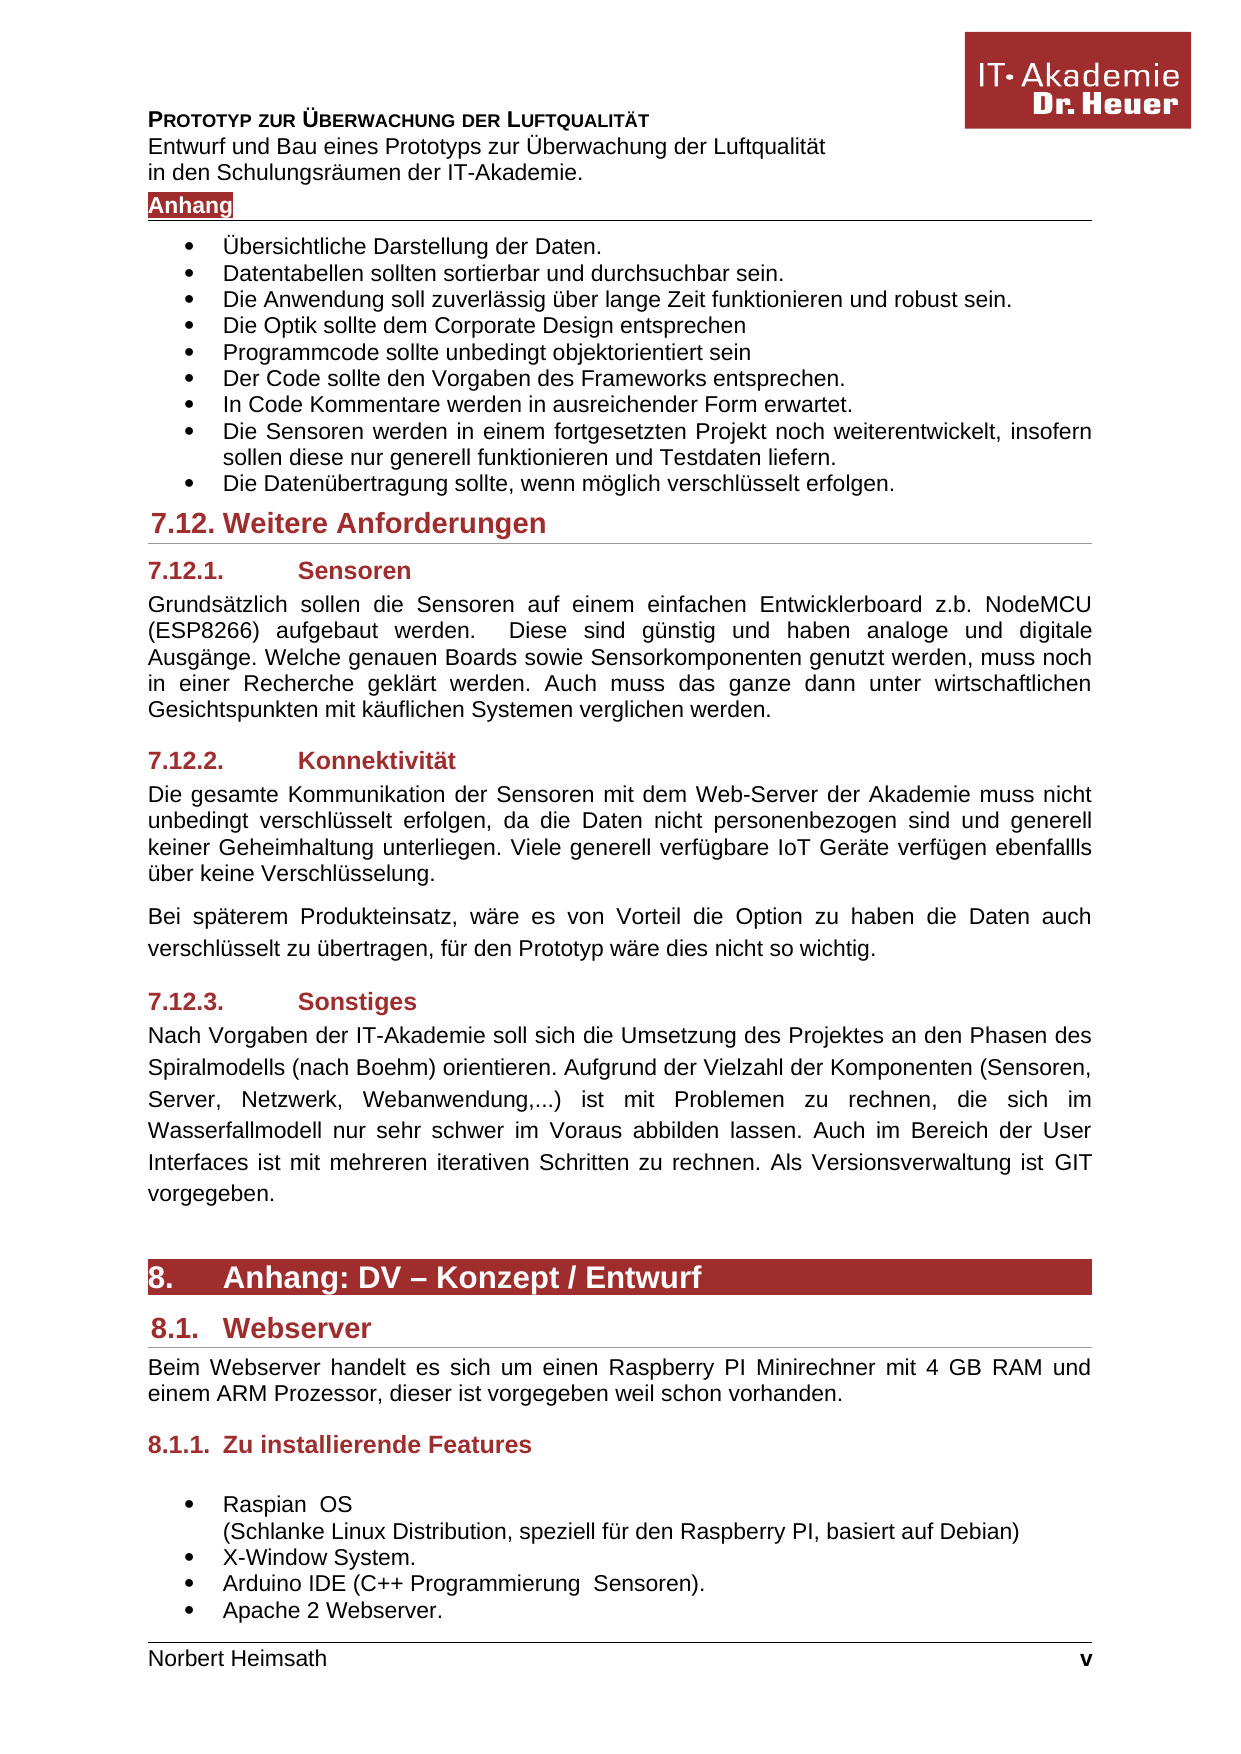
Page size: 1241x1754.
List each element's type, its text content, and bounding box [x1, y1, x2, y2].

text Nach Vorgaben der IT-Akademie soll sich die Umsetzung des Projektes an den Phasen des Spiralmodells (nach Boehm) orientieren. Aufgrund der Vielzahl der Komponenten (Sensoren, Server, Netzwerk, Webanwendung,...) ist mit Problemen zu rechnen, die sich im Wasserfallmodell nur sehr schwer im Voraus abbilden lassen. Auch im Bereich der User Interfaces ist mit mehreren iterativen Schritten zu rechnen. Als Versionsverwaltung ist GIT vorgegeben. [148, 1022, 1092, 1207]
list X-Window System. [185, 1544, 1092, 1570]
subtitle Weitere Anforderungen [148, 503, 1092, 543]
list Apache 2 Webserver. [185, 1597, 1092, 1623]
text Grundsätzlich sollen die Sensoren auf einem einfachen Entwicklerboard z.b. NodeMCU (ESP8266) aufgebaut werden. Diese sind günstig und haben analoge und digitale Ausgänge. Welche genauen Boards sowie Sensorkomponenten genutzt werden, muss noch in einer Recherche geklärt werden. Auch muss das ganze dann unter wirtschaftlichen Gesichtspunkten mit käuflichen Systemen verglichen werden. [148, 591, 1092, 723]
subtitle Sensoren [148, 556, 1092, 584]
list Die Optik sollte dem Corporate Design entsprechen [185, 312, 1092, 339]
text Bei späterem Produkteinsatz, wäre es von Vorteil die Option zu haben die Daten auch verschlüsselt zu übertragen, für den Prototyp wäre dies nicht so wichtig. [148, 903, 1092, 961]
list Arduino IDE (C++ Programmierung Sensoren). [185, 1570, 1092, 1597]
list Die Datenübertragung sollte, wenn möglich verschlüsselt erfolgen. [185, 470, 1092, 497]
subtitle Anhang: DV – Konzept / Entwurf [148, 1259, 1092, 1295]
list In Code Kommentare werden in ausreichender Form erwartet. [185, 391, 1092, 418]
list Datentabellen sollten sortierbar und durchsuchbar sein. [185, 259, 1092, 286]
subtitle Webserver [148, 1308, 1092, 1347]
list Die Anwendung soll zuverlässig über lange Zeit funktionieren und robust sein. [185, 286, 1092, 312]
list Übersichtliche Darstellung der Daten. [185, 233, 1092, 259]
list Programmcode sollte unbedingt objektorientiert sein [185, 339, 1092, 365]
list Die Sensoren werden in einem fortgesetzten Projekt noch weiterentwickelt, insofern sollen diese nur generell funktionieren und Testdaten liefern. [185, 418, 1092, 470]
text Die gesamte Kommunikation der Sensoren mit dem Web-Server der Akademie muss nicht unbedingt verschlüsselt erfolgen, da die Daten nicht personenbezogen sind und generell keiner Geheimhaltung unterliegen. Viele generell verfügbare IoT Geräte verfügen ebenfallls über keine Verschlüsselung. [148, 781, 1092, 886]
subtitle Sonstiges [148, 987, 1092, 1016]
subtitle Konnektivität [148, 746, 1092, 774]
list Der Code sollte den Vorgaben des Frameworks entsprechen. [185, 365, 1092, 391]
list Raspian OS (Schlanke Linux Distribution, speziell für den Raspberry PI, basiert auf Debian) [185, 1491, 1092, 1544]
text Beim Webserver handelt es sich um einen Raspberry PI Minirechner mit 4 GB RAM und einem ARM Prozessor, dieser ist vorgegeben weil schon vorhanden. [148, 1354, 1092, 1407]
subtitle Zu installierende Features [148, 1430, 1092, 1458]
